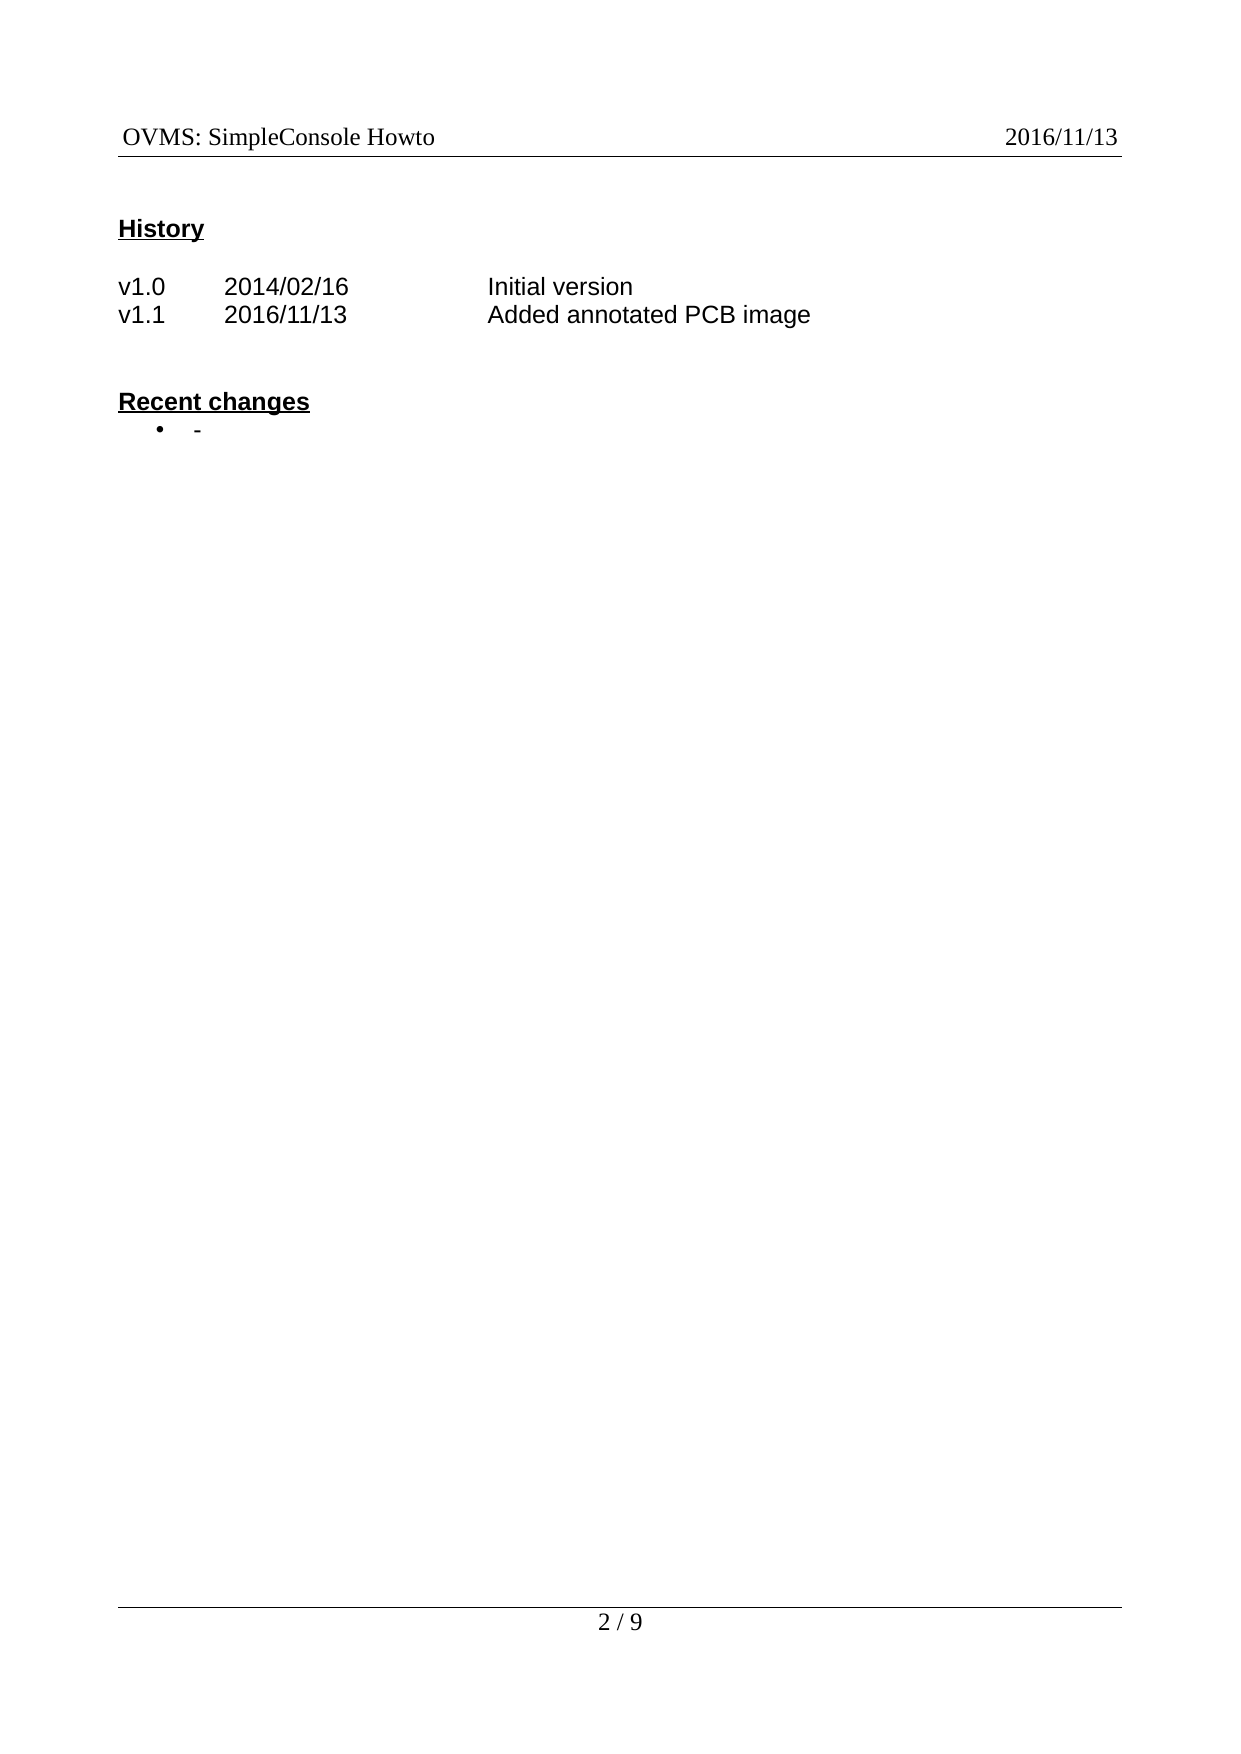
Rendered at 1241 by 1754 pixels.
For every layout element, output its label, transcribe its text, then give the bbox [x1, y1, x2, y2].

text v1.0 2014/02/16 Initial version [118, 271, 1122, 300]
text History [118, 214, 1122, 243]
list - [156, 415, 1122, 444]
text Recent changes [118, 386, 1122, 415]
text v1.1 2016/11/13 Added annotated PCB image [118, 300, 1122, 329]
